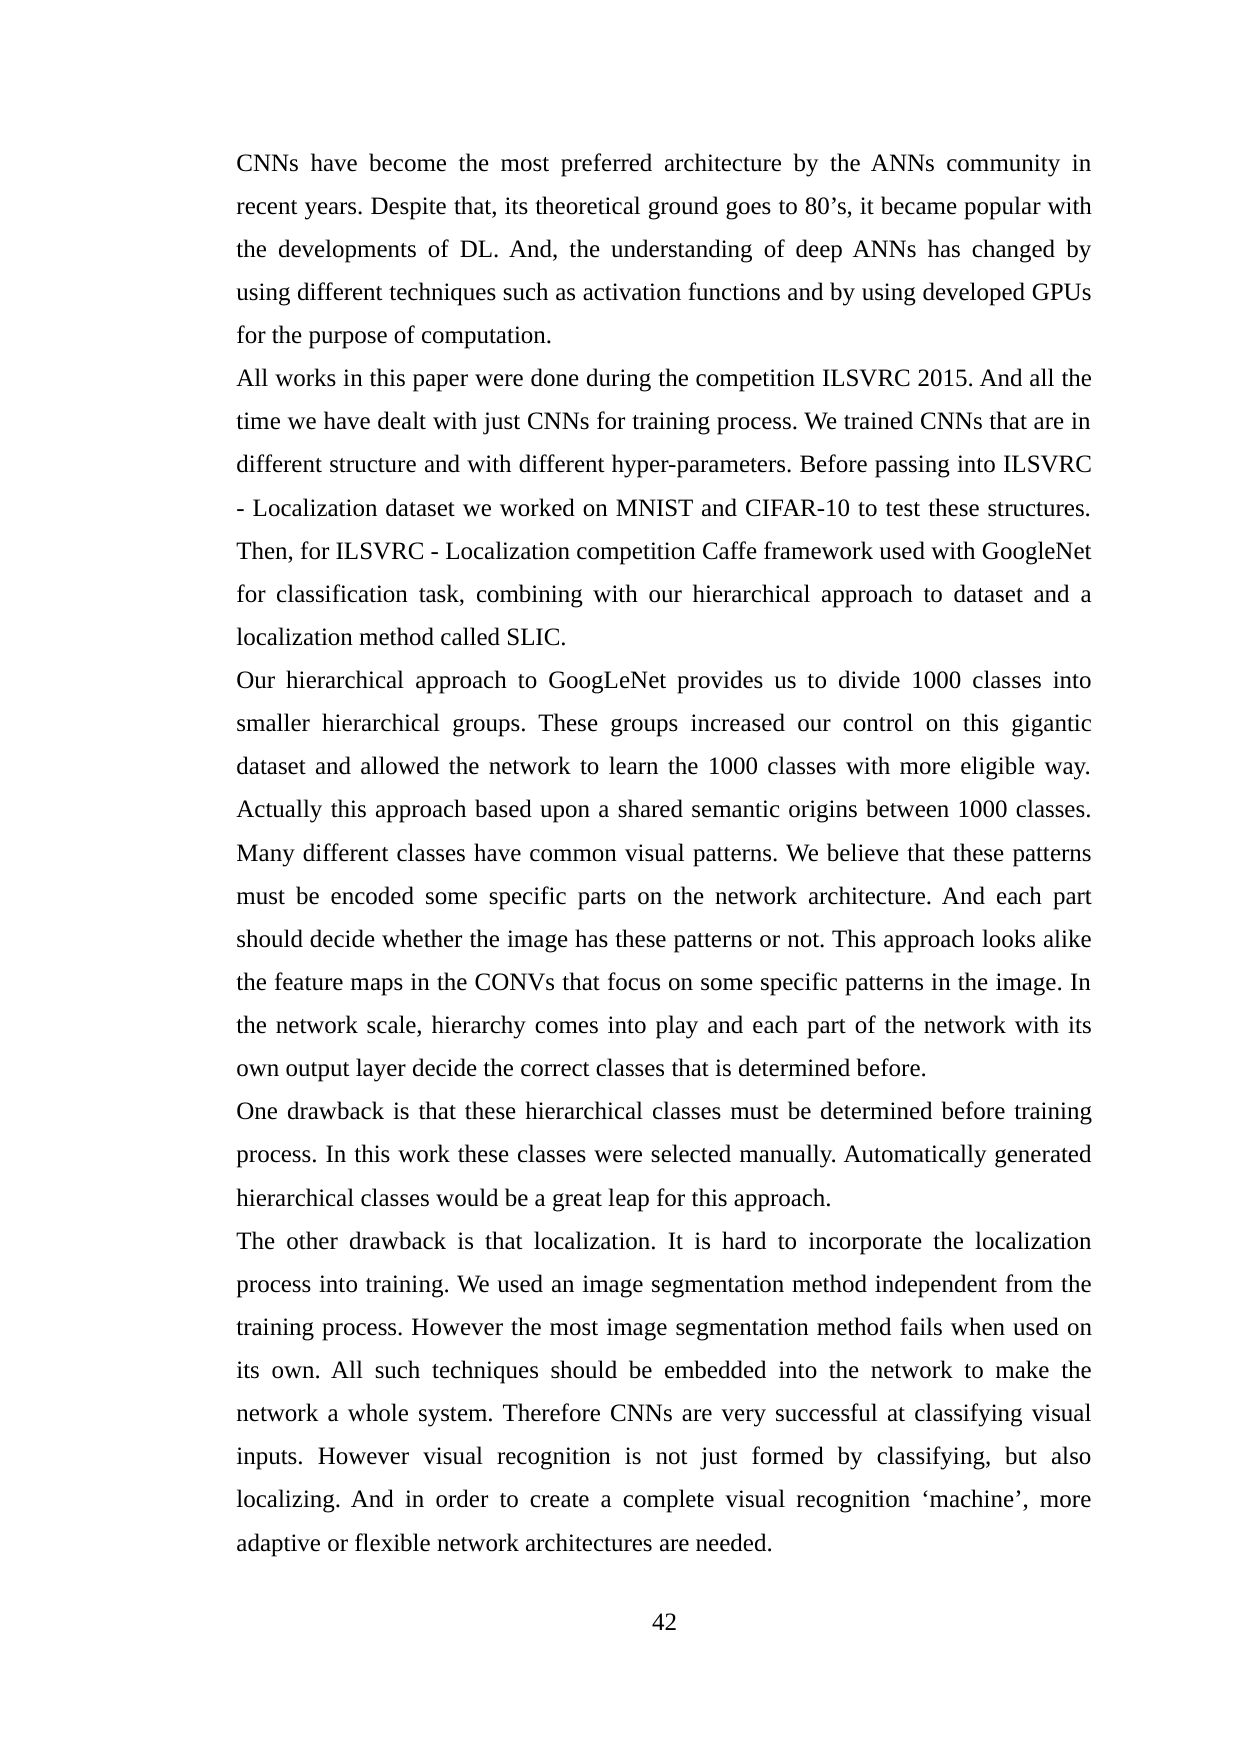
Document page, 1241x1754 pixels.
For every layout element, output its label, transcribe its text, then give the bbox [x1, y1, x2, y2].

text CNNs have become the most preferred architecture by the ANNs community in recent years. Despite that, its theoretical ground goes to 80’s, it became popular with the developments of DL. And, the understanding of deep ANNs has changed by using different techniques such as activation functions and by using developed GPUs for the purpose of computation. [236, 148, 1093, 349]
text The other drawback is that localization. It is hard to incorporate the localization process into training. We used an image segmentation method independent from the training process. However the most image segmentation method fails when used on its own. All such techniques should be embedded into the network to make the network a whole system. Therefore CNNs are very successful at classifying visual inputs. However visual recognition is not just formed by classifying, but also localizing. And in order to create a complete visual recognition ‘machine’, more adaptive or flexible network architectures are needed. [236, 1226, 1093, 1556]
text All works in this paper were done during the competition ILSVRC 2015. And all the time we have dealt with just CNNs for training process. We trained CNNs that are in different structure and with different hyper-parameters. Before passing into ILSVRC - Localization dataset we worked on MNIST and CIFAR-10 to test these structures. Then, for ILSVRC - Localization competition Caffe framework used with GoogleNet for classification task, combining with our hierarchical approach to dataset and a localization method called SLIC. [236, 363, 1093, 651]
text Our hierarchical approach to GoogLeNet provides us to divide 1000 classes into smaller hierarchical groups. These groups increased our control on this gigantic dataset and allowed the network to learn the 1000 classes with more eligible way. Actually this approach based upon a shared semantic origins between 1000 classes. Many different classes have common visual patterns. We believe that these patterns must be encoded some specific parts on the network architecture. And each part should decide whether the image has these patterns or not. This approach looks alike the feature maps in the CONVs that focus on some specific patterns in the image. In the network scale, hierarchy comes into play and each part of the network with its own output layer decide the correct classes that is determined before. [236, 665, 1093, 1082]
text One drawback is that these hierarchical classes must be determined before training process. In this work these classes were selected manually. Automatically generated hierarchical classes would be a great leap for this approach. [236, 1096, 1093, 1211]
